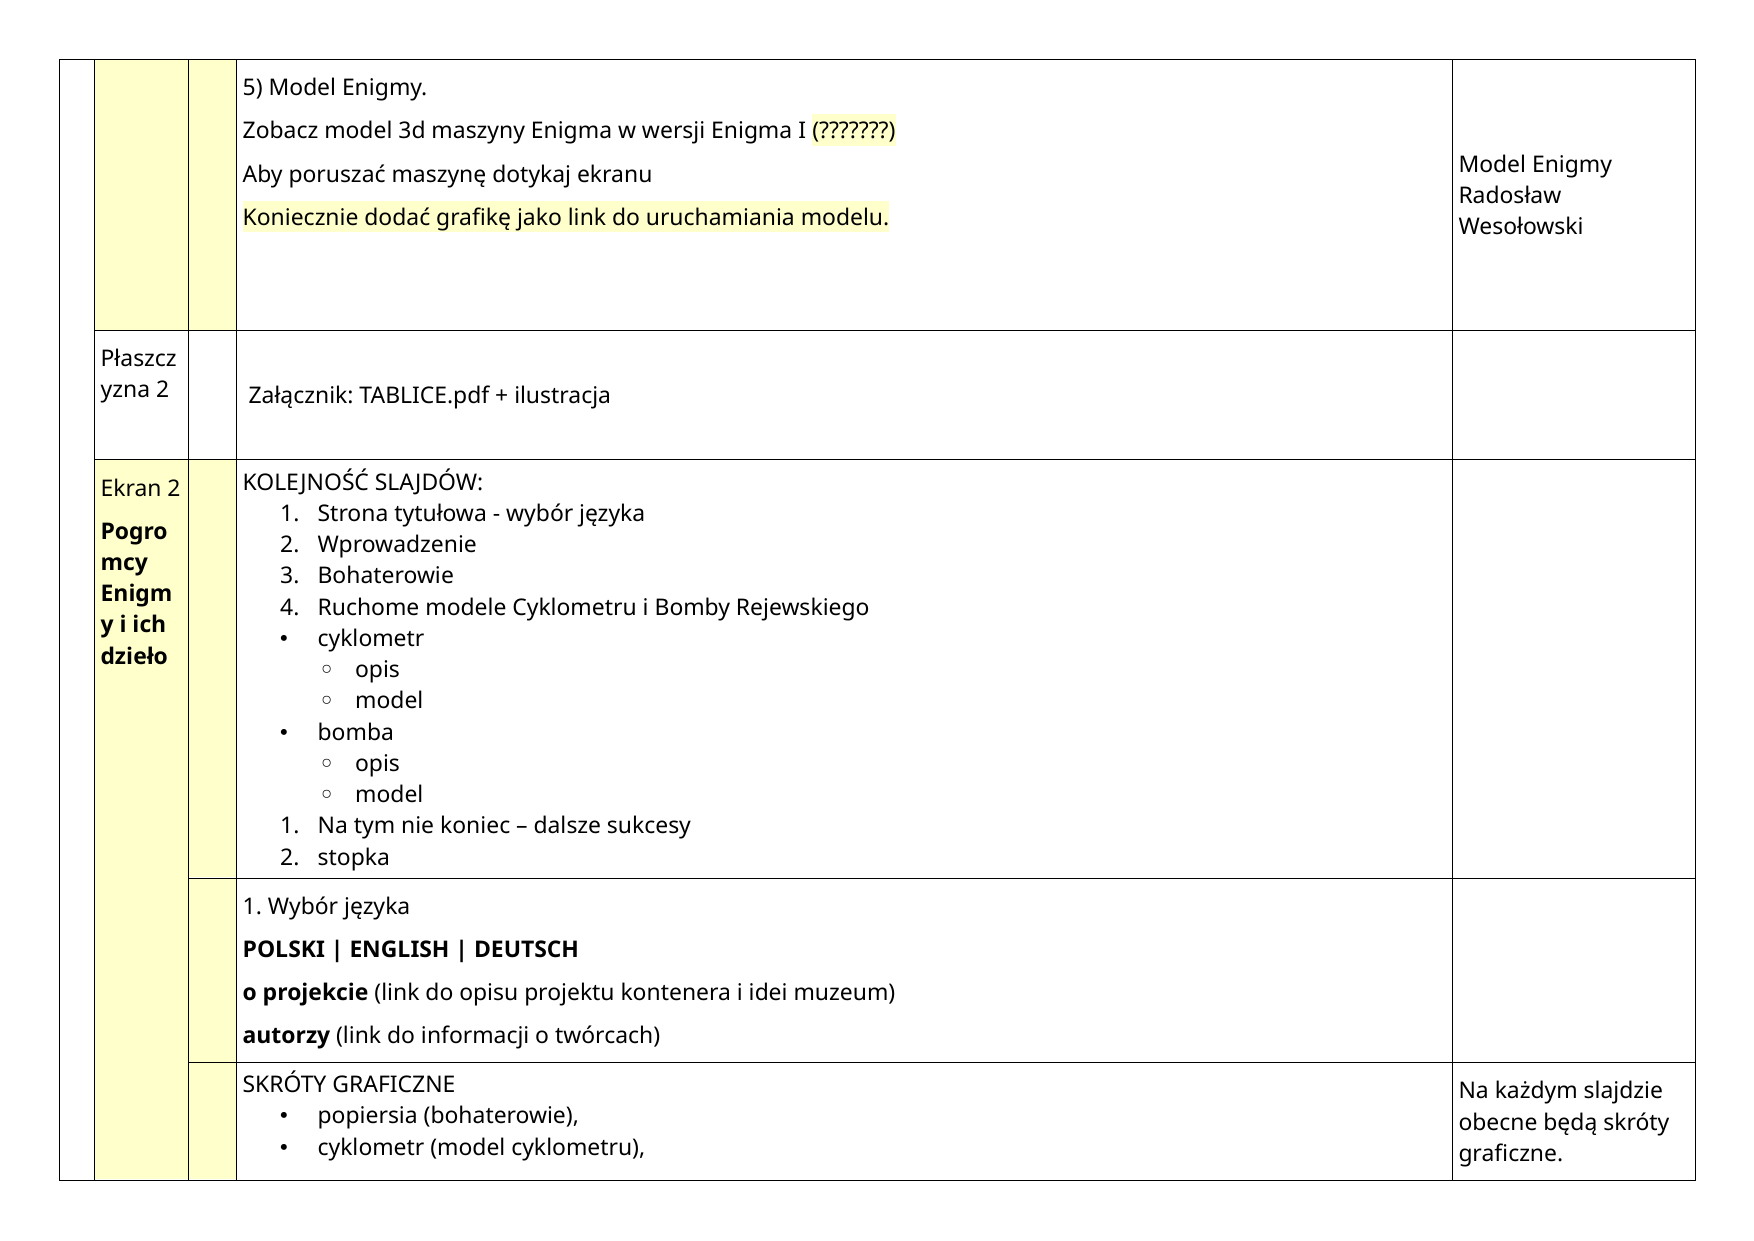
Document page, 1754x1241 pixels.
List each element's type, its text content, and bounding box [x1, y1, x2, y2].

table_cell [189, 879, 236, 1062]
table_cell Ściana lewa wewnątrz [60, 60, 94, 1179]
table_cell [95, 60, 188, 330]
table_cell [1453, 460, 1695, 877]
table_cell [1453, 879, 1695, 1062]
table_cell Na każdym slajdzie obecne będą skróty graficzne. [1453, 1063, 1695, 1179]
table_cell 5) Model Enigmy. Zobacz model 3d maszyny Enigma w wersji Enigma I (???????) Aby poruszać maszynę dotykaj ekranu Koniecznie dodać grafikę jako link do uruchamiania modelu. [237, 60, 1452, 330]
table_cell Załącznik: TABLICE.pdf + ilustracja [237, 331, 1452, 459]
table_cell [189, 460, 236, 877]
table_cell [189, 331, 236, 459]
table_cell Płaszczyzna 2 [95, 331, 188, 459]
table_cell Model Enigmy Radosław Wesołowski [1453, 60, 1695, 330]
table_cell KOLEJNOŚĆ SLAJDÓW: Strona tytułowa - wybór języka Wprowadzenie Bohaterowie Ruchome modele Cyklometru i Bomby Rejewskiego cyklometr opis model bomba opis model Na tym nie koniec – dalsze sukcesy stopka [237, 460, 1452, 877]
table_cell Ekran 2 Pogromcy Enigmy i ich dzieło [95, 460, 188, 1179]
table_cell SKRÓTY GRAFICZNE popiersia (bohaterowie), cyklometr (model cyklometru), bomba (bomby), [237, 1063, 1452, 1179]
table_cell [1453, 331, 1695, 459]
table_cell [189, 60, 236, 330]
table_cell 1. Wybór języka POLSKI | ENGLISH | DEUTSCH o projekcie (link do opisu projektu kontenera i idei muzeum) autorzy (link do informacji o twórcach) [237, 879, 1452, 1062]
table_cell [189, 1063, 236, 1179]
